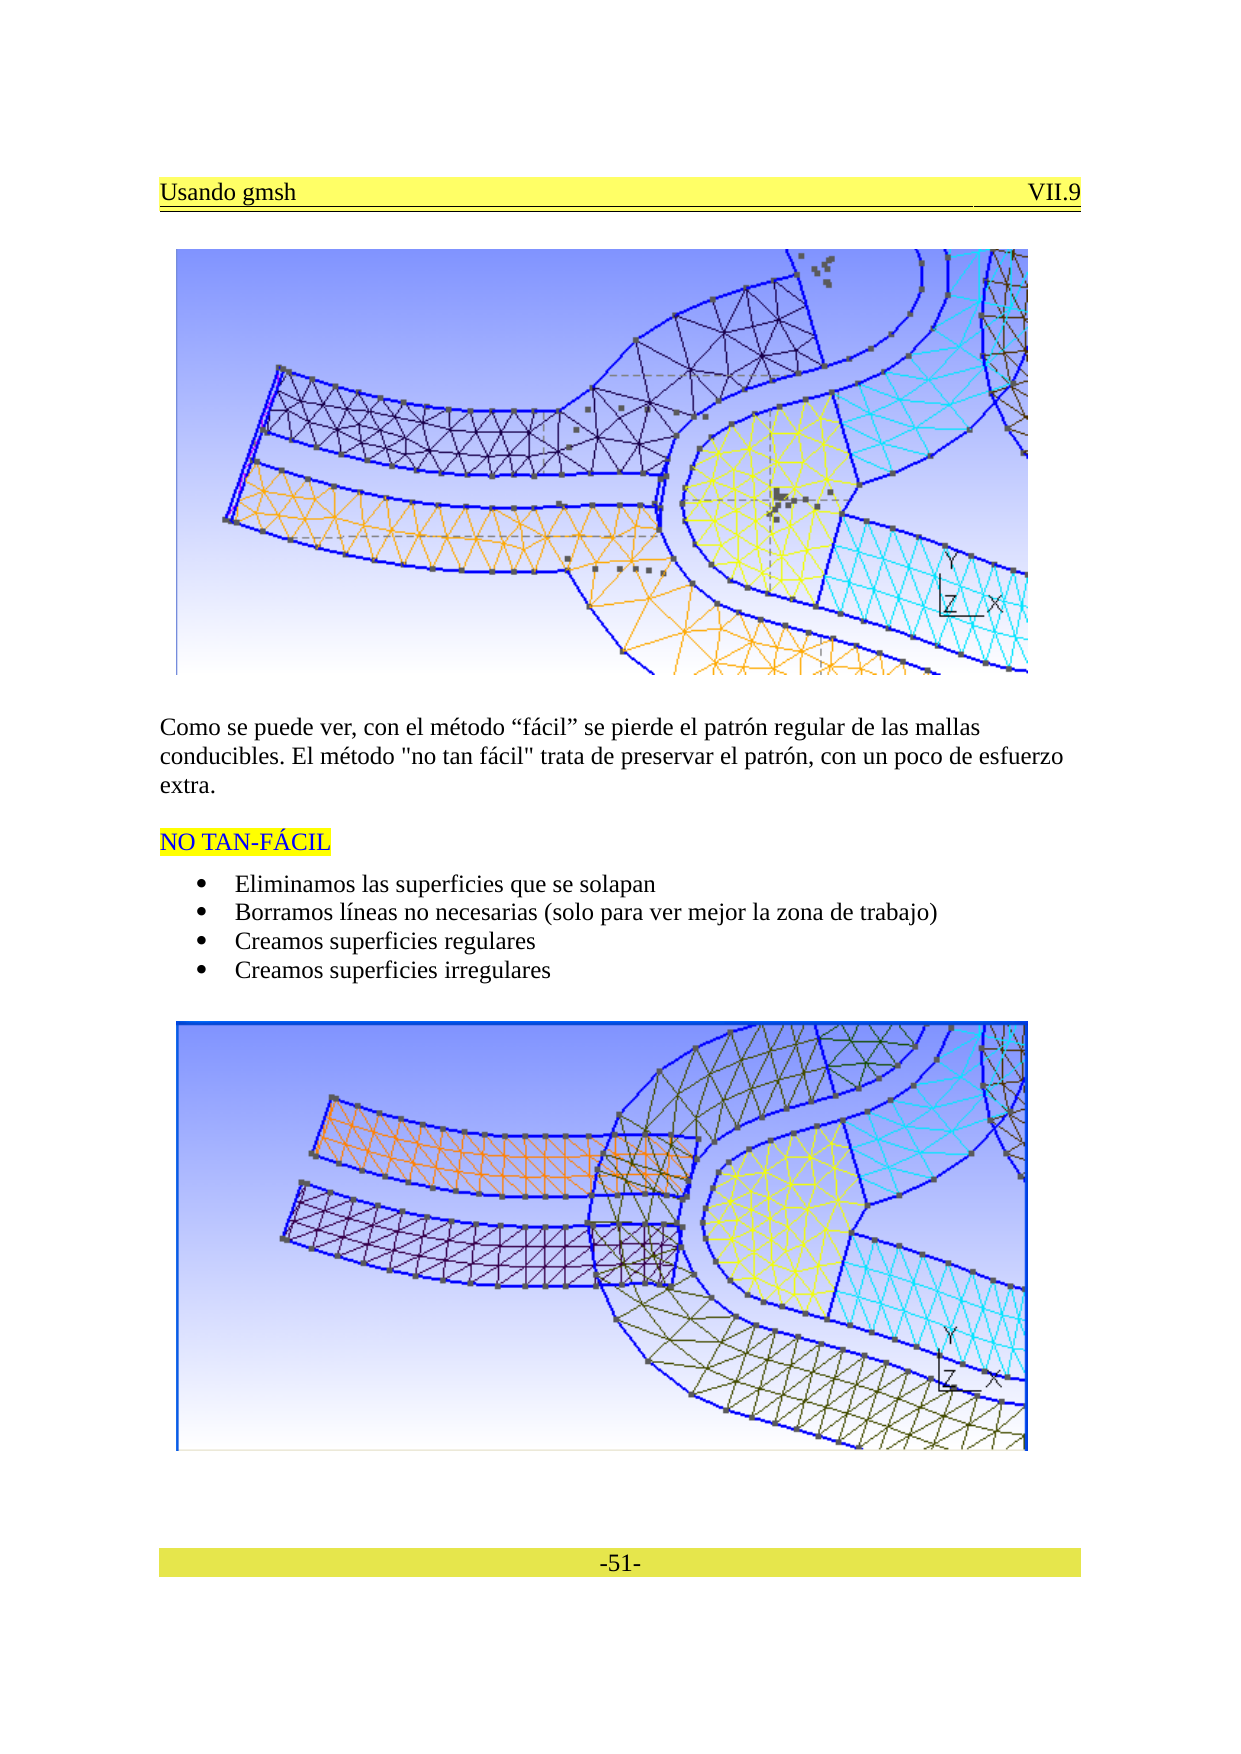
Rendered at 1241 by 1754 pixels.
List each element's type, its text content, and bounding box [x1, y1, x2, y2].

picture [176, 249, 1028, 675]
list Creamos superficies regulares [197, 926, 1081, 955]
list Borramos líneas no necesarias (solo para ver mejor la zona de trabajo) [197, 897, 1081, 926]
list Creamos superficies irregulares [197, 955, 1081, 984]
text NO TAN-FÁCIL [159, 827, 1081, 856]
text Como se puede ver, con el método “fácil” se pierde el patrón regular de las mallas conducibles. El método "no tan fácil" trata de preservar el patrón, con un poco de esfuerzo extra. [159, 712, 1081, 799]
picture [176, 1021, 1028, 1451]
list Eliminamos las superficies que se solapan [197, 869, 1081, 897]
